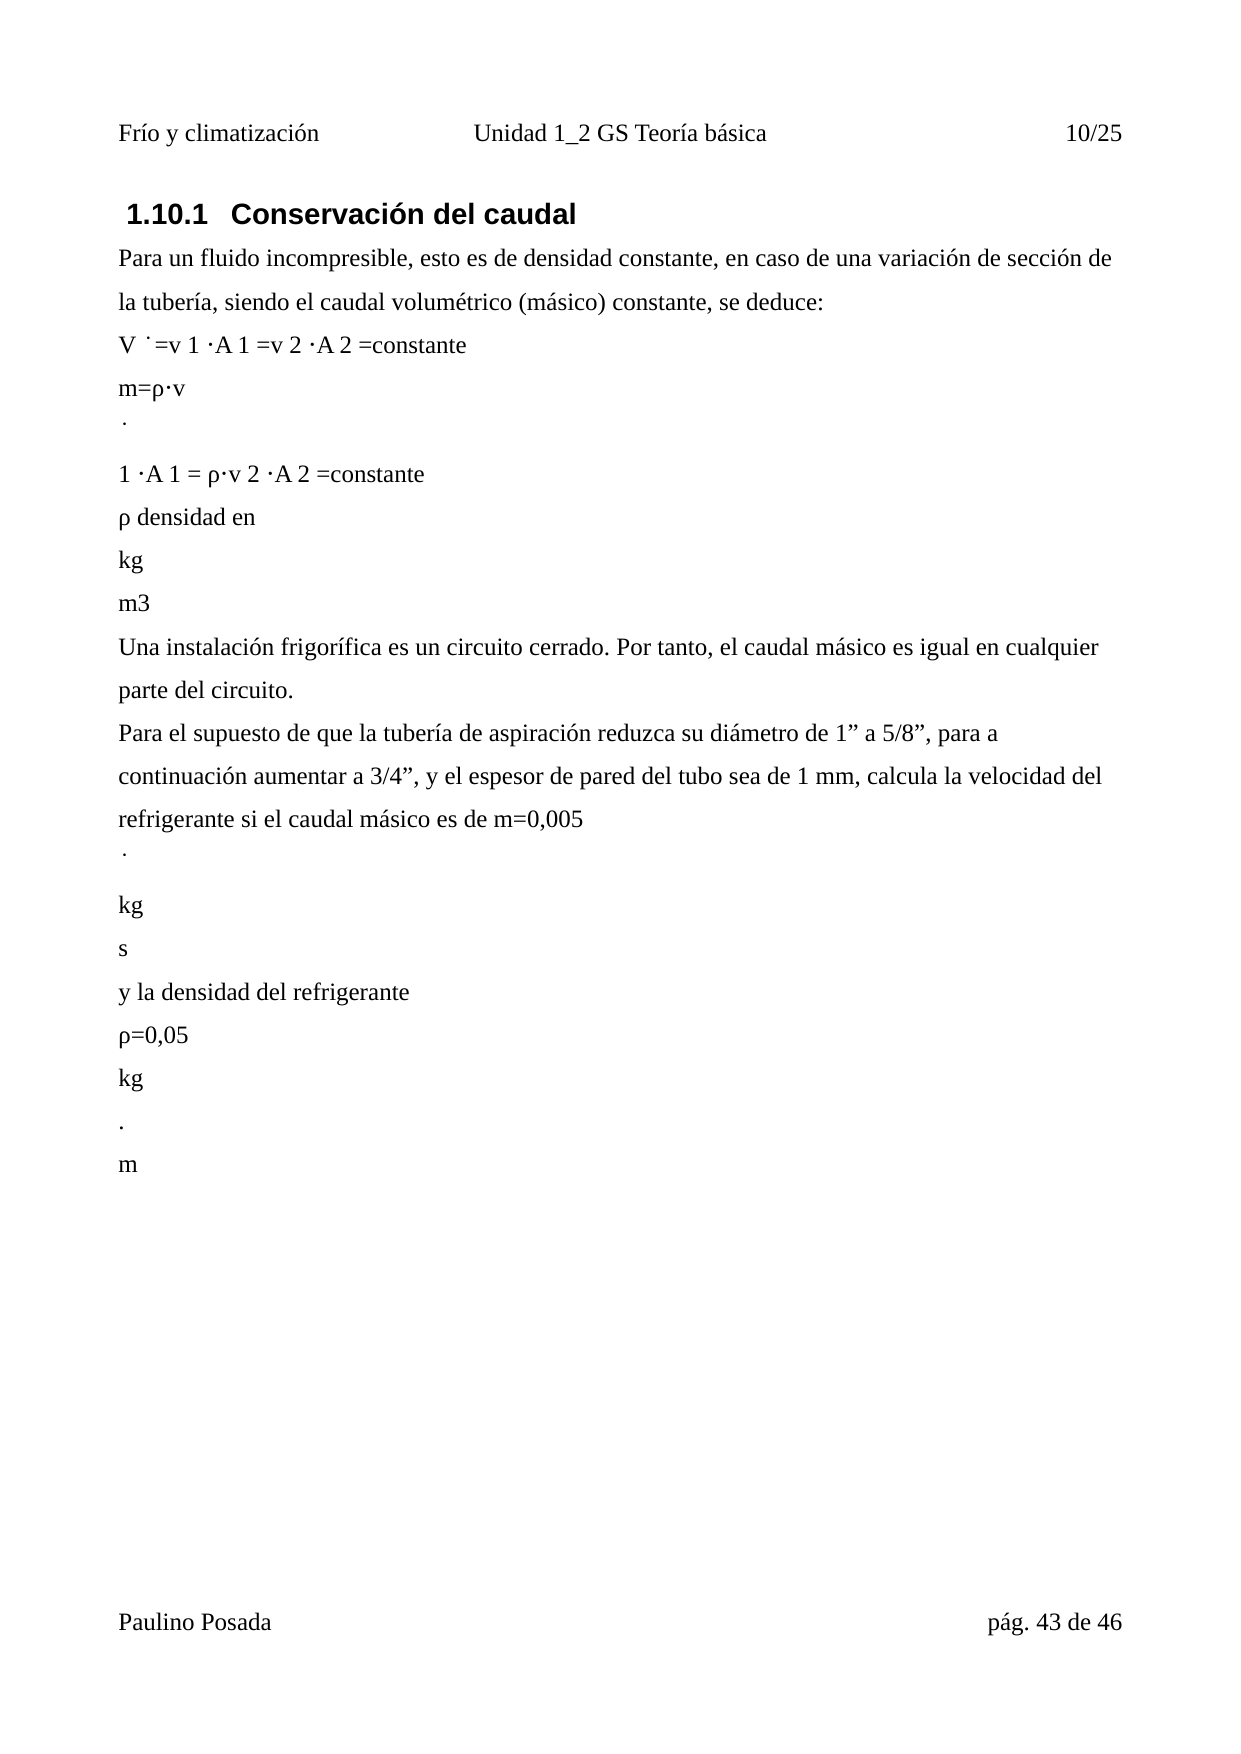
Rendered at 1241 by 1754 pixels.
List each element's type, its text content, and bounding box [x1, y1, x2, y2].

text m=ρ⋅v [118, 373, 1122, 402]
text m3 [118, 588, 1122, 617]
text ̇ [118, 847, 1122, 876]
text Para el supuesto de que la tubería de aspiración reduzca su diámetro de 1” a 5/8”, para a [118, 718, 1122, 747]
text refrigerante si el caudal másico es de m=0,005 [118, 804, 1122, 833]
text y la densidad del refrigerante [118, 977, 1122, 1005]
text . [118, 1106, 1122, 1135]
text V ̇ =v 1 ⋅A 1 =v 2 ⋅A 2 =constante [118, 330, 1122, 358]
text parte del circuito. [118, 675, 1122, 703]
text ρ densidad en [118, 502, 1122, 531]
text kg [118, 890, 1122, 919]
text kg [118, 545, 1122, 574]
text s [118, 933, 1122, 962]
text ̇ [118, 416, 1122, 445]
text 1 ⋅A 1 = ρ⋅v 2 ⋅A 2 =constante [118, 459, 1122, 488]
text m [118, 1149, 1122, 1178]
text la tubería, siendo el caudal volumétrico (másico) constante, se deduce: [118, 287, 1122, 315]
text kg [118, 1063, 1122, 1092]
subtitle Conservación del caudal [118, 197, 1122, 231]
text Para un fluido incompresible, esto es de densidad constante, en caso de una variación de sección de [118, 243, 1122, 272]
text continuación aumentar a 3/4”, y el espesor de pared del tubo sea de 1 mm, calcula la velocidad del [118, 761, 1122, 790]
text ρ=0,05 [118, 1020, 1122, 1048]
text Una instalación frigorífica es un circuito cerrado. Por tanto, el caudal másico es igual en cualquier [118, 632, 1122, 660]
